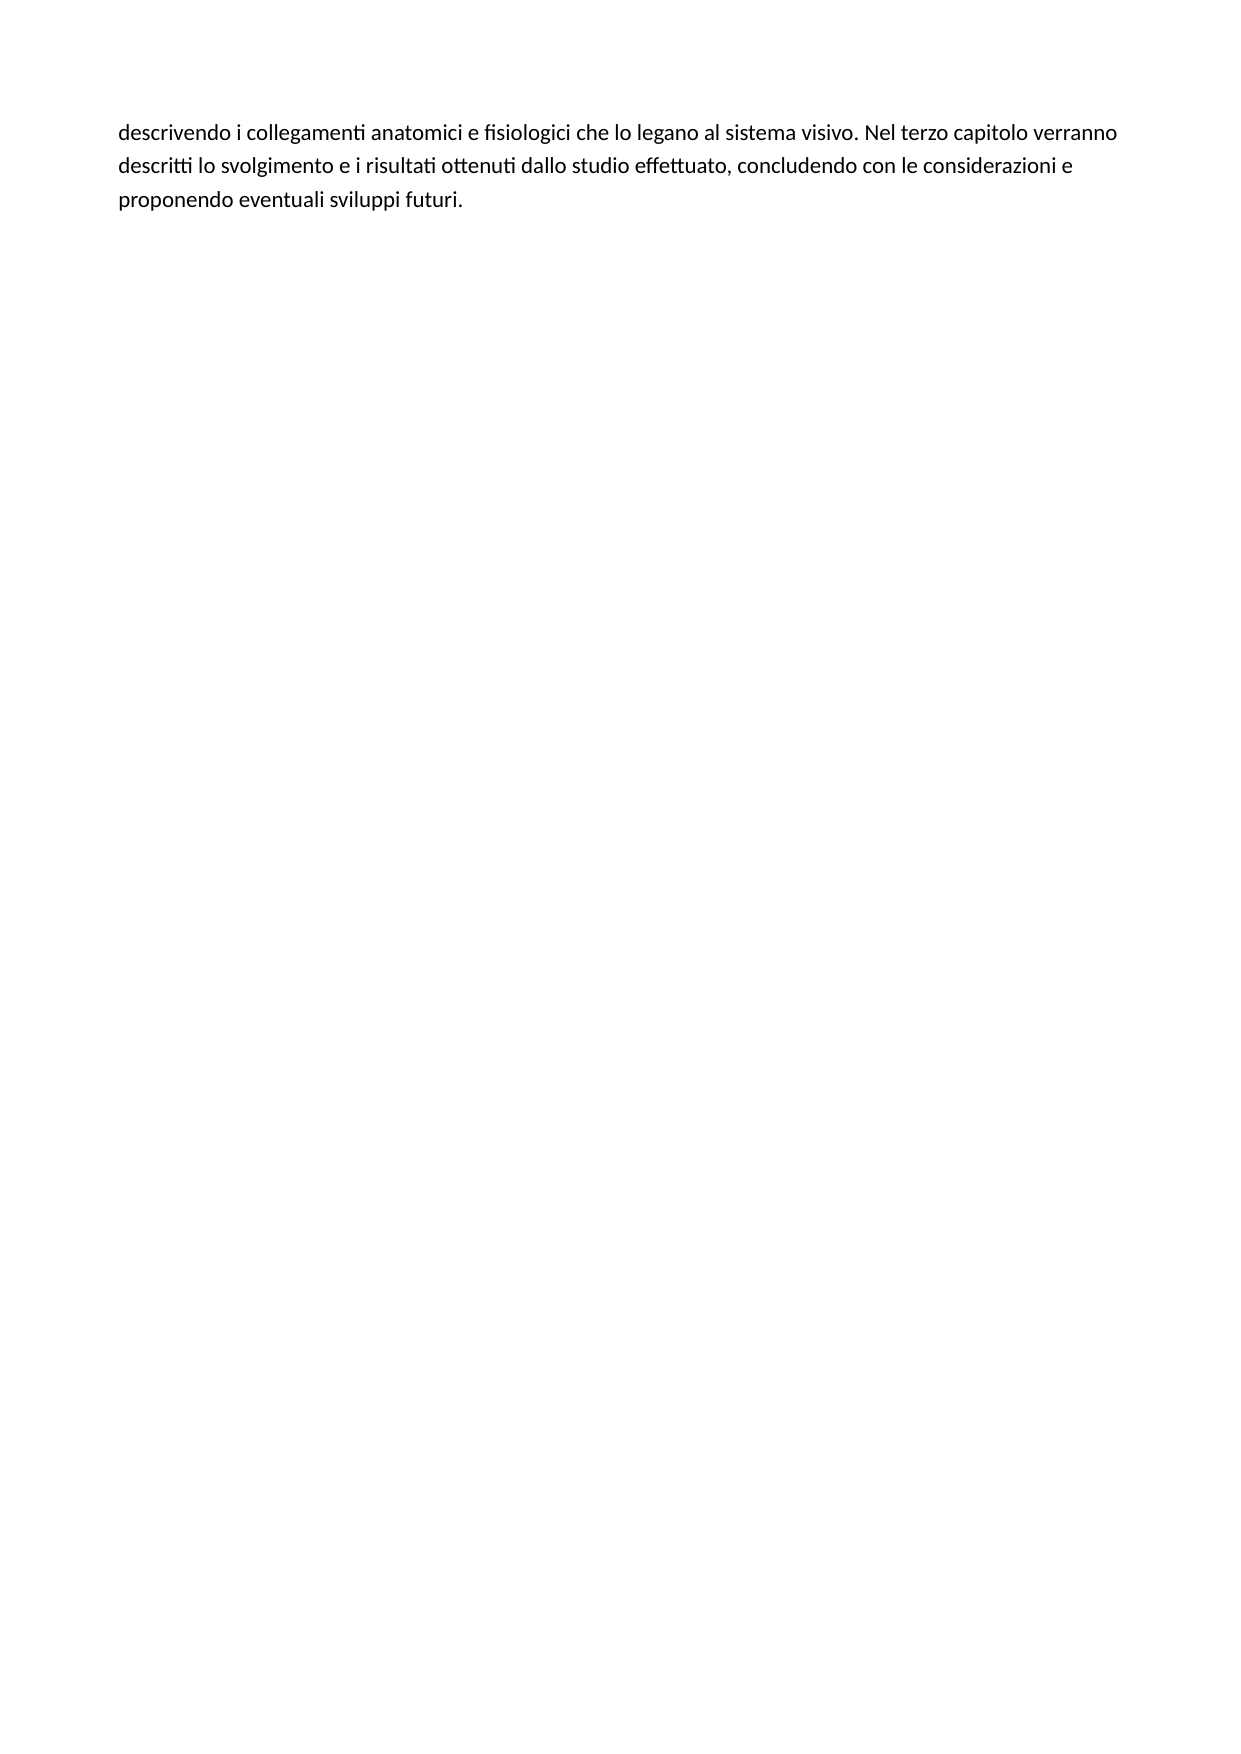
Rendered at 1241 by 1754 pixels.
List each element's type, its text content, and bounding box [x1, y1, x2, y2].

text descrivendo i collegamenti anatomici e fisiologici che lo legano al sistema visivo. Nel terzo capitolo verranno descritti lo svolgimento e i risultati ottenuti dallo studio effettuato, concludendo con le considerazioni e proponendo eventuali sviluppi futuri. [118, 118, 1122, 213]
